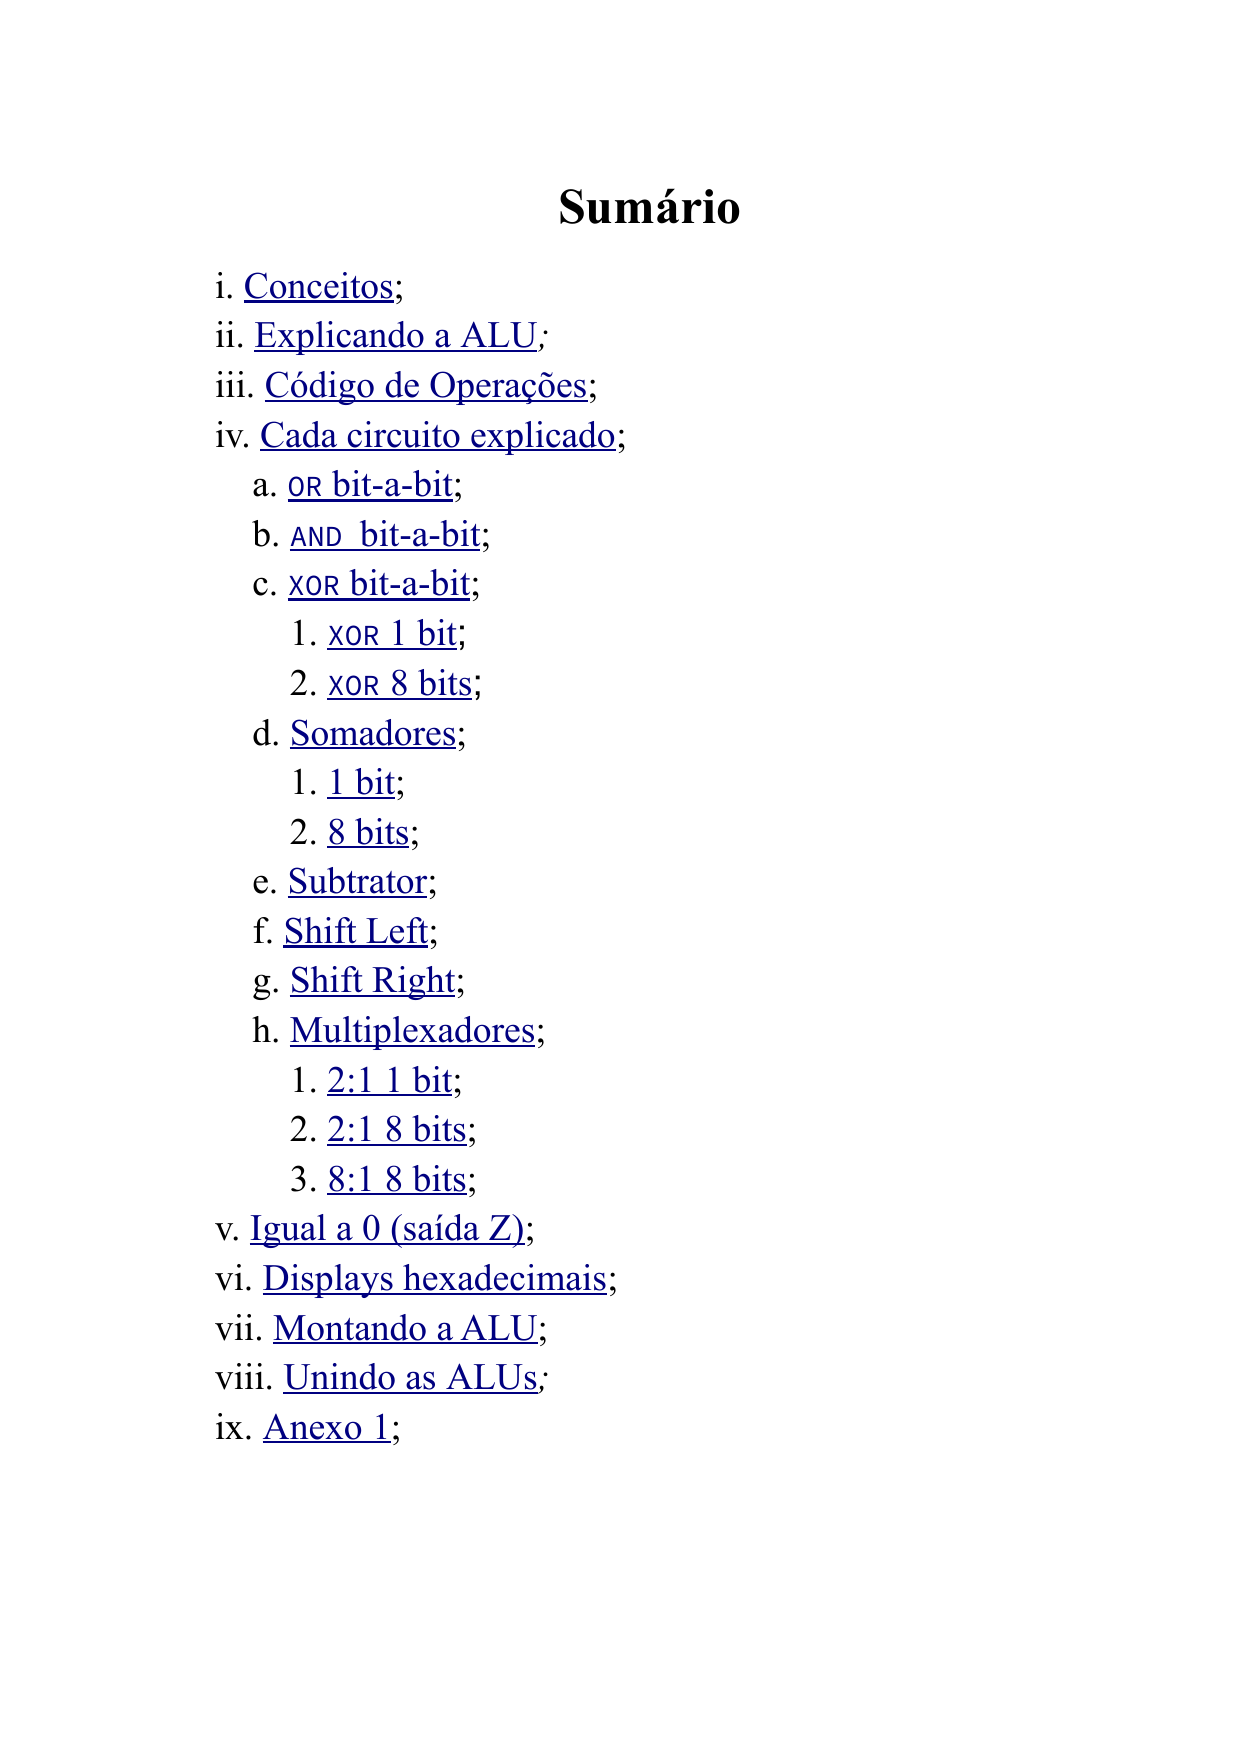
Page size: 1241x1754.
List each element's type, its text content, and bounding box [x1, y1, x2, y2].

list Somadores; [252, 710, 1122, 753]
list AND bit-a-bit; [252, 511, 1122, 554]
list 2:1 1 bit; [289, 1057, 1122, 1100]
list 2:1 8 bits; [289, 1107, 1122, 1150]
list Shift Right; [252, 958, 1122, 1001]
list 8 bits; [289, 809, 1122, 852]
list Multiplexadores; [252, 1007, 1122, 1051]
list Conceitos; [214, 263, 1122, 306]
list Subtrator; [252, 859, 1122, 902]
list XOR 8 bits; [289, 660, 1122, 703]
list Igual a 0 (saída Z); [214, 1206, 1122, 1249]
list XOR 1 bit; [289, 610, 1122, 654]
list OR bit-a-bit; [252, 462, 1122, 505]
list Unindo as ALUs; [214, 1354, 1122, 1398]
list Cada circuito explicado; [214, 412, 1122, 455]
text Sumário [177, 177, 1122, 234]
list XOR bit-a-bit; [252, 561, 1122, 604]
list Explicando a ALU; [214, 313, 1122, 356]
list Anexo 1; [214, 1404, 1122, 1447]
list 1 bit; [289, 759, 1122, 803]
list Displays hexadecimais; [214, 1255, 1122, 1298]
list 8:1 8 bits; [289, 1156, 1122, 1199]
list Código de Operações; [214, 362, 1122, 406]
list Montando a ALU; [214, 1305, 1122, 1348]
list Shift Left; [252, 908, 1122, 951]
